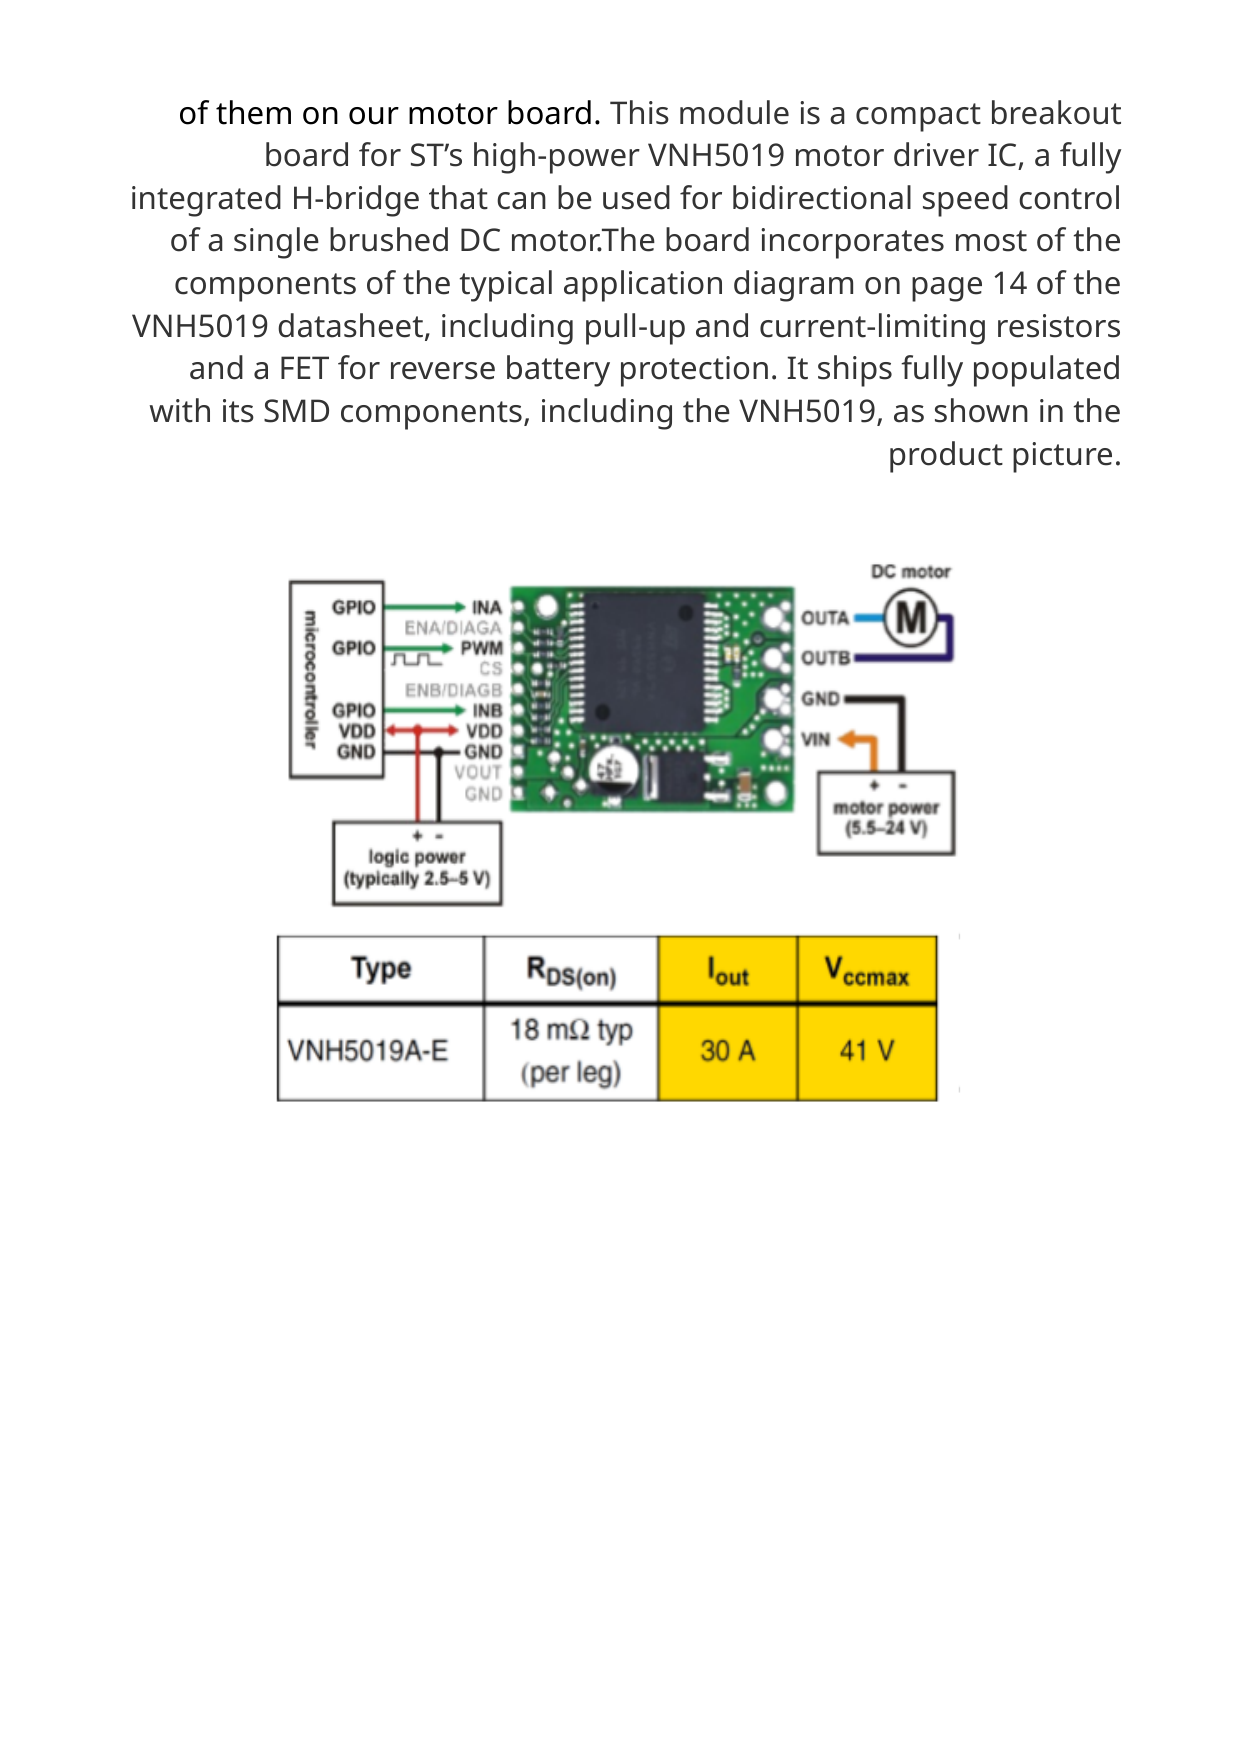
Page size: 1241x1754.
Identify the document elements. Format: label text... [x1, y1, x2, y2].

picture [264, 546, 961, 1120]
text of them on our motor board. This module is a compact breakout board for ST’s high-power VNH5019 motor driver IC, a fully integrated H-bridge that can be used for bidirectional speed control of a single brushed DC motor.The board incorporates most of the components of the typical application diagram on page 14 of the VNH5019 datasheet, including pull-up and current-limiting resistors and a FET for reverse battery protection. It ships fully populated with its SMD components, including the VNH5019, as shown in the product picture. [118, 91, 1122, 474]
